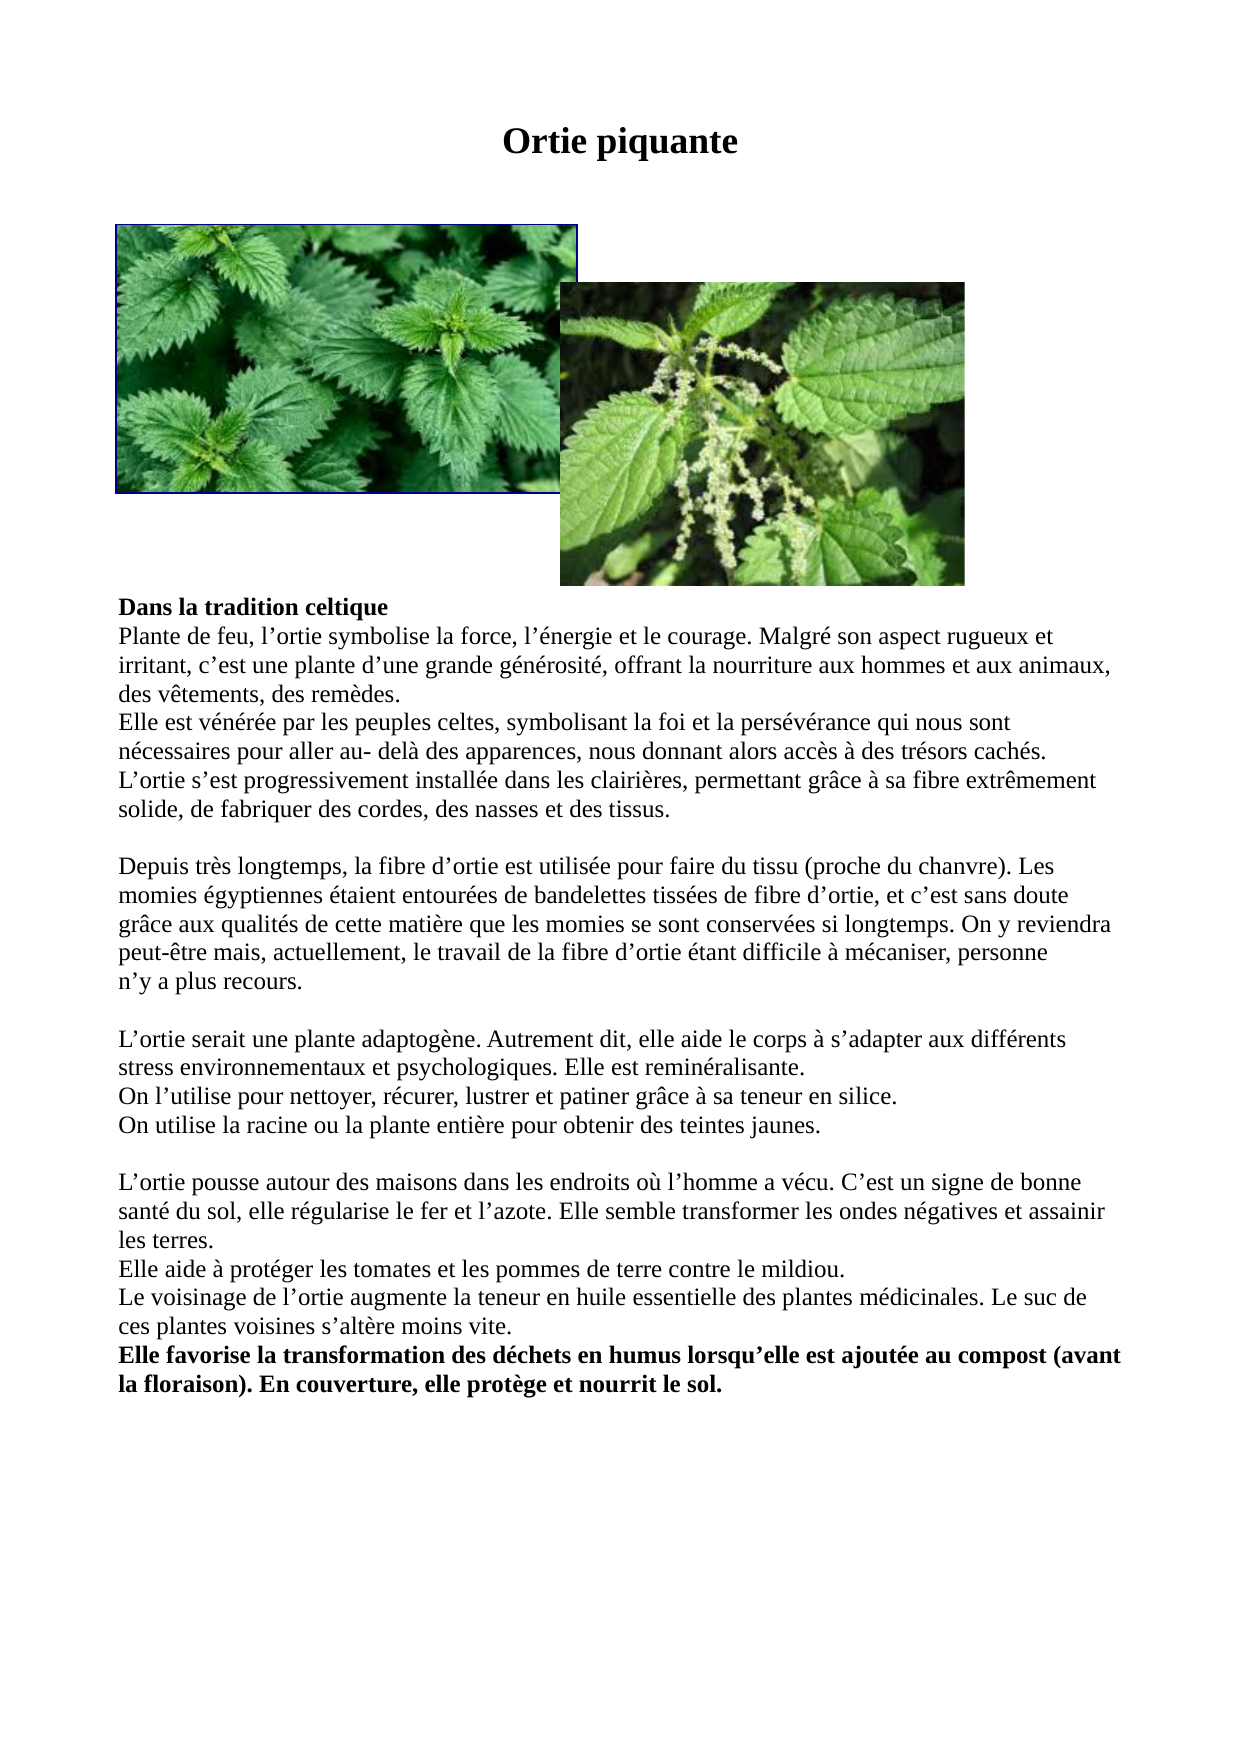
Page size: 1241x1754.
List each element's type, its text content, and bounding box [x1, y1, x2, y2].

text Elle favorise la transformation des déchets en humus lorsqu’elle est ajoutée au compost (avant la floraison). En couverture, elle protège et nourrit le sol. [118, 1340, 1122, 1397]
text Ortie piquante [118, 118, 1122, 161]
text Le voisinage de l’ortie augmente la teneur en huile essentielle des plantes médicinales. Le suc de ces plantes voisines s’altère moins vite. [118, 1282, 1122, 1340]
text L’ortie serait une plante adaptogène. Autrement dit, elle aide le corps à s’adapter aux différents stress environnementaux et psychologiques. Elle est reminéralisante. [118, 1024, 1122, 1081]
text Depuis très longtemps, la fibre d’ortie est utilisée pour faire du tissu (proche du chanvre). Les momies égyptiennes étaient entourées de bandelettes tissées de fibre d’ortie, et c’est sans doute grâce aux qualités de cette matière que les momies se sont conservées si longtemps. On y reviendra peut-être mais, actuellement, le travail de la fibre d’ortie étant difficile à mécaniser, personne [118, 851, 1122, 966]
text Elle aide à protéger les tomates et les pommes de terre contre le mildiou. [118, 1254, 1122, 1282]
text n’y a plus recours. [118, 966, 1122, 995]
text Dans la tradition celtique [118, 592, 1122, 621]
text L’ortie pousse autour des maisons dans les endroits où l’homme a vécu. C’est un signe de bonne santé du sol, elle régularise le fer et l’azote. Elle semble transformer les ondes négatives et assainir les terres. [118, 1167, 1122, 1254]
text On utilise la racine ou la plante entière pour obtenir des teintes jaunes. [118, 1110, 1122, 1139]
text On l’utilise pour nettoyer, récurer, lustrer et patiner grâce à sa teneur en silice. [118, 1081, 1122, 1110]
text Elle est vénérée par les peuples celtes, symbolisant la foi et la persévérance qui nous sont nécessaires pour aller au- delà des apparences, nous donnant alors accès à des trésors cachés. [118, 707, 1122, 765]
picture [117, 225, 965, 586]
text Plante de feu, l’ortie symbolise la force, l’énergie et le courage. Malgré son aspect rugueux et irritant, c’est une plante d’une grande générosité, offrant la nourriture aux hommes et aux animaux, des vêtements, des remèdes. [118, 621, 1122, 707]
text L’ortie s’est progressivement installée dans les clairières, permettant grâce à sa fibre extrêmement solide, de fabriquer des cordes, des nasses et des tissus. [118, 765, 1122, 822]
